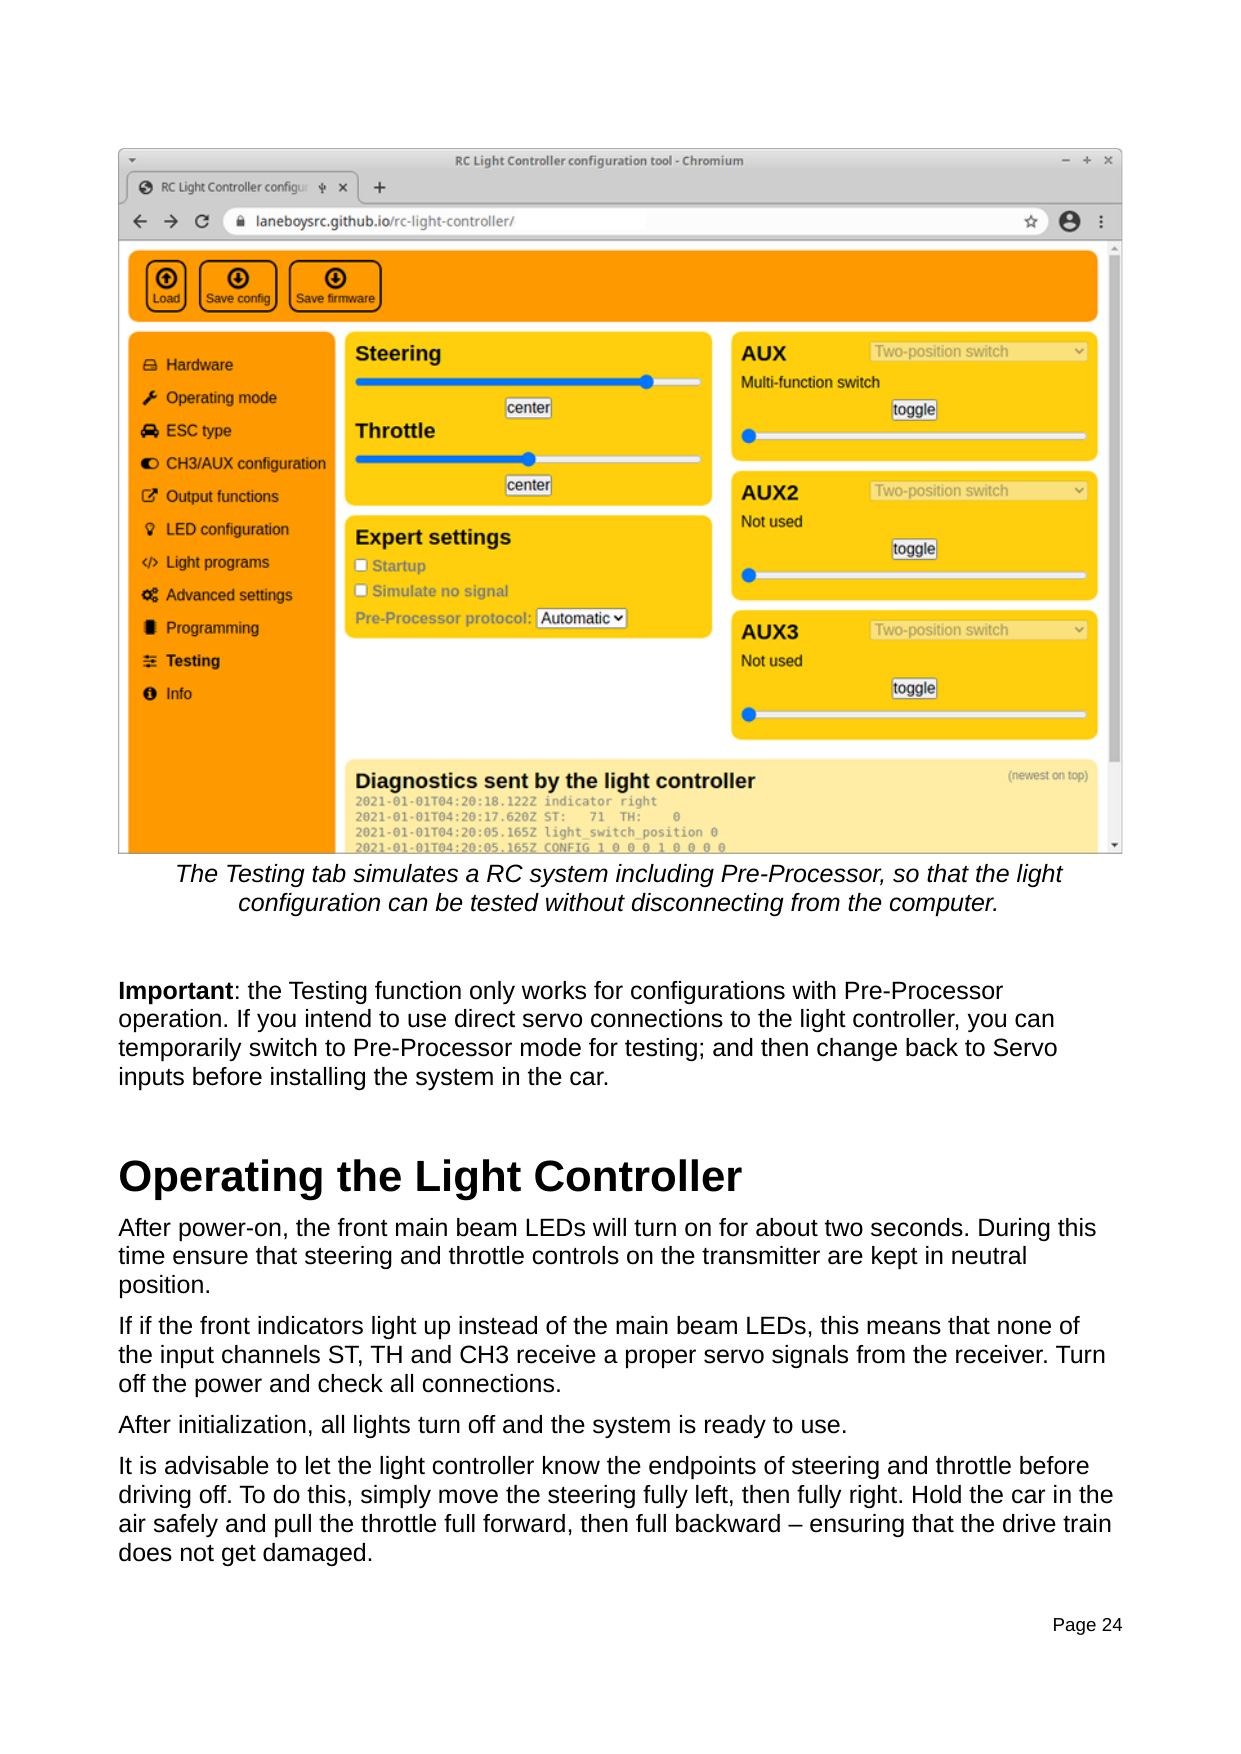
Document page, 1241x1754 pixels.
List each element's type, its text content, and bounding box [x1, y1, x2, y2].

text The Testing tab simulates a RC system including Pre-Processor, so that the light configuration can be tested without disconnecting from the computer. [118, 854, 1122, 917]
picture [118, 148, 1123, 854]
text After initialization, all lights turn off and the system is ready to use. [118, 1410, 1122, 1439]
text If if the front indicators light up instead of the main beam LEDs, this means that none of the input channels ST, TH and CH3 receive a proper servo signals from the receiver. Turn off the power and check all connections. [118, 1311, 1122, 1397]
subtitle Operating the Light Controller [118, 1150, 1122, 1201]
text It is advisable to let the light controller know the endpoints of steering and throttle before driving off. To do this, simply move the steering fully left, then fully right. Hold the car in the air safely and pull the throttle full forward, then full backward – ensuring that the drive train does not get damaged. [118, 1451, 1122, 1566]
text After power-on, the front main beam LEDs will turn on for about two seconds. During this time ensure that steering and throttle controls on the transmitter are kept in neutral position. [118, 1212, 1122, 1299]
text Important: the Testing function only works for configurations with Pre-Processor operation. If you intend to use direct servo connections to the light controller, you can temporarily switch to Pre-Processor mode for testing; and then change back to Servo inputs before installing the system in the car. [118, 976, 1122, 1091]
